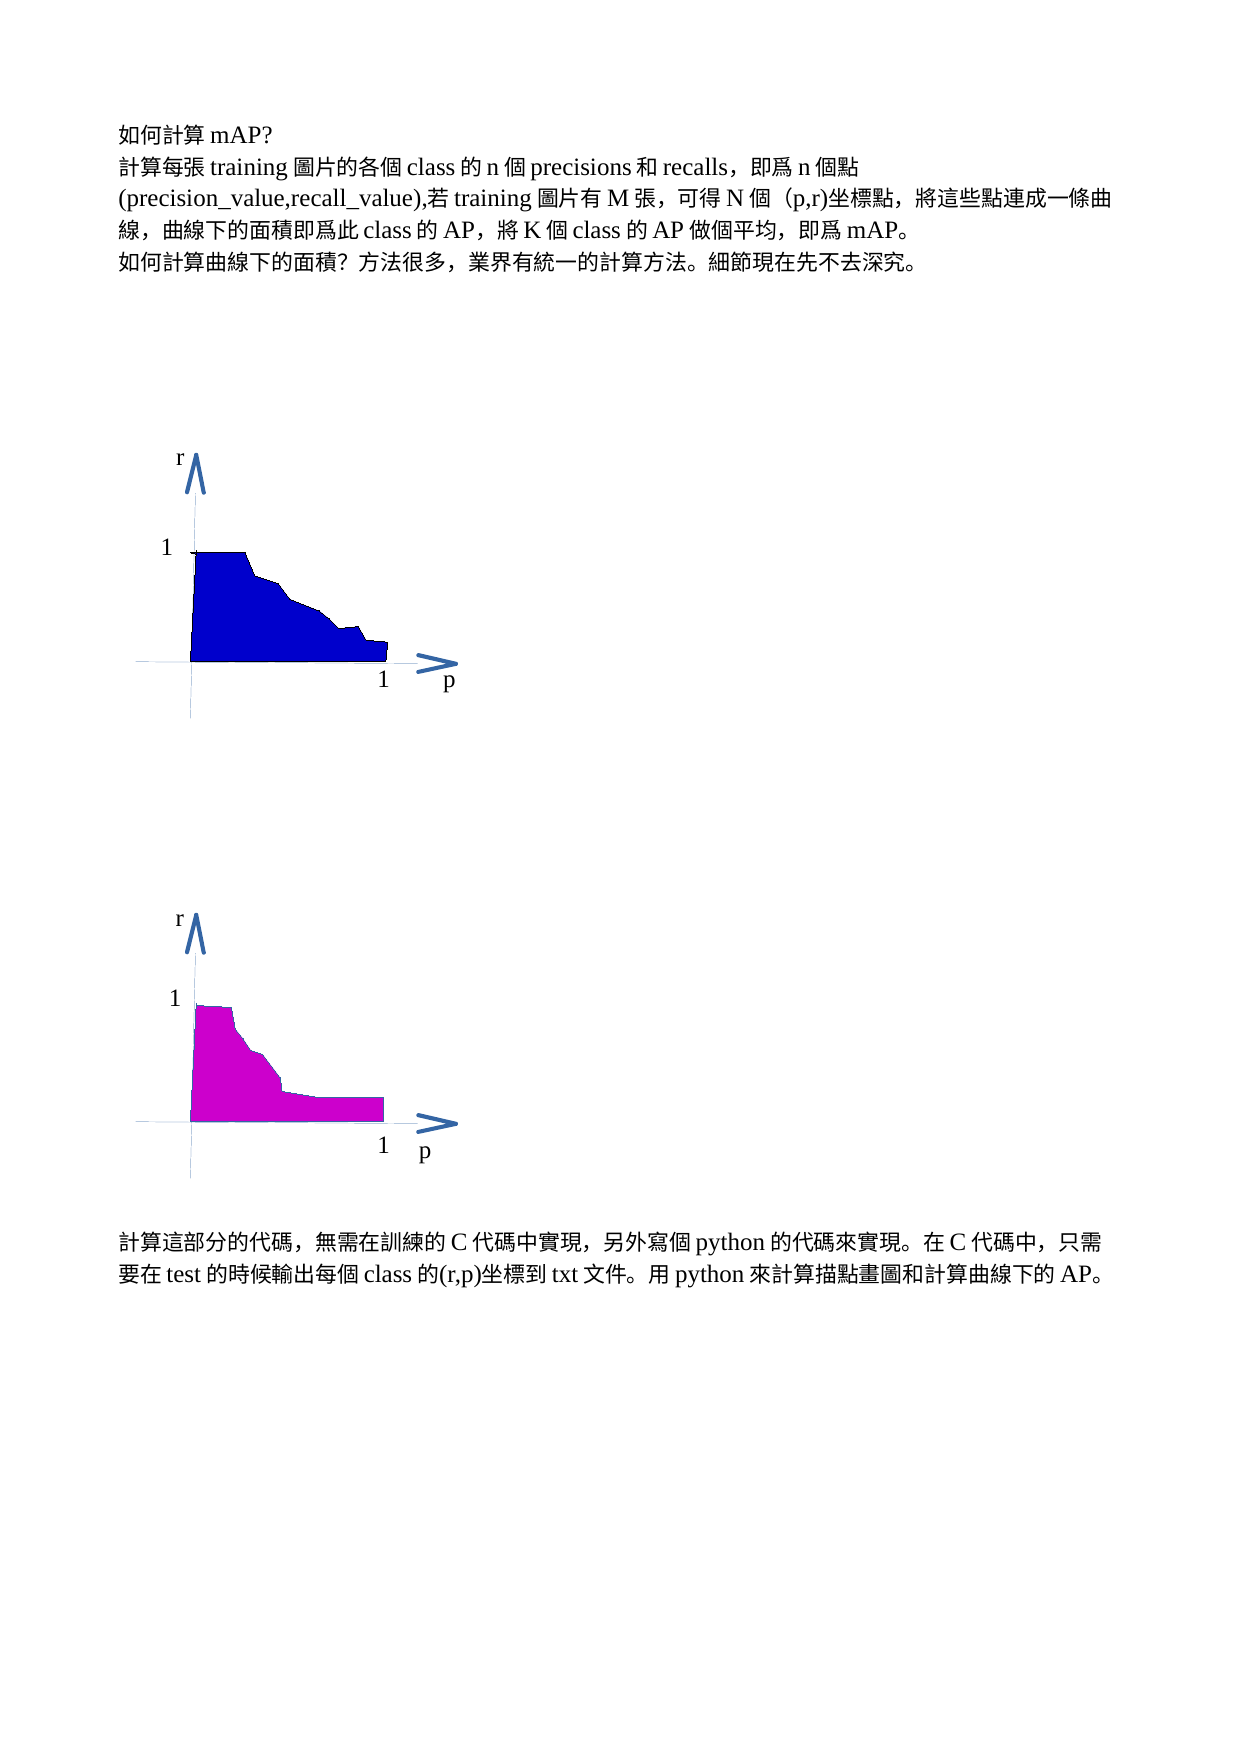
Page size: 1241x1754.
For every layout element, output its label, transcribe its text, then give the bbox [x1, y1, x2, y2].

text 計算這部分的代碼，無需在訓練的C代碼中實現，另外寫個python的代碼來實現。在C代碼中，只需要在test的時候輸出每個class的(r,p)坐標到txt文件。用python來計算描點畫圖和計算曲線下的AP。 [118, 1225, 1122, 1288]
text 計算每張training圖片的各個class的n個precisions和recalls，即爲n個點(precision_value,recall_value),若training圖片有M張，可得N個（p,r)坐標點，將這些點連成一條曲線，曲線下的面積即爲此class的AP，將K個class的AP做個平均，即爲mAP。 [118, 150, 1122, 245]
text 如何計算mAP? [118, 118, 1122, 150]
text 如何計算曲線下的面積？方法很多，業界有統一的計算方法。細節現在先不去深究。 [118, 245, 1122, 276]
